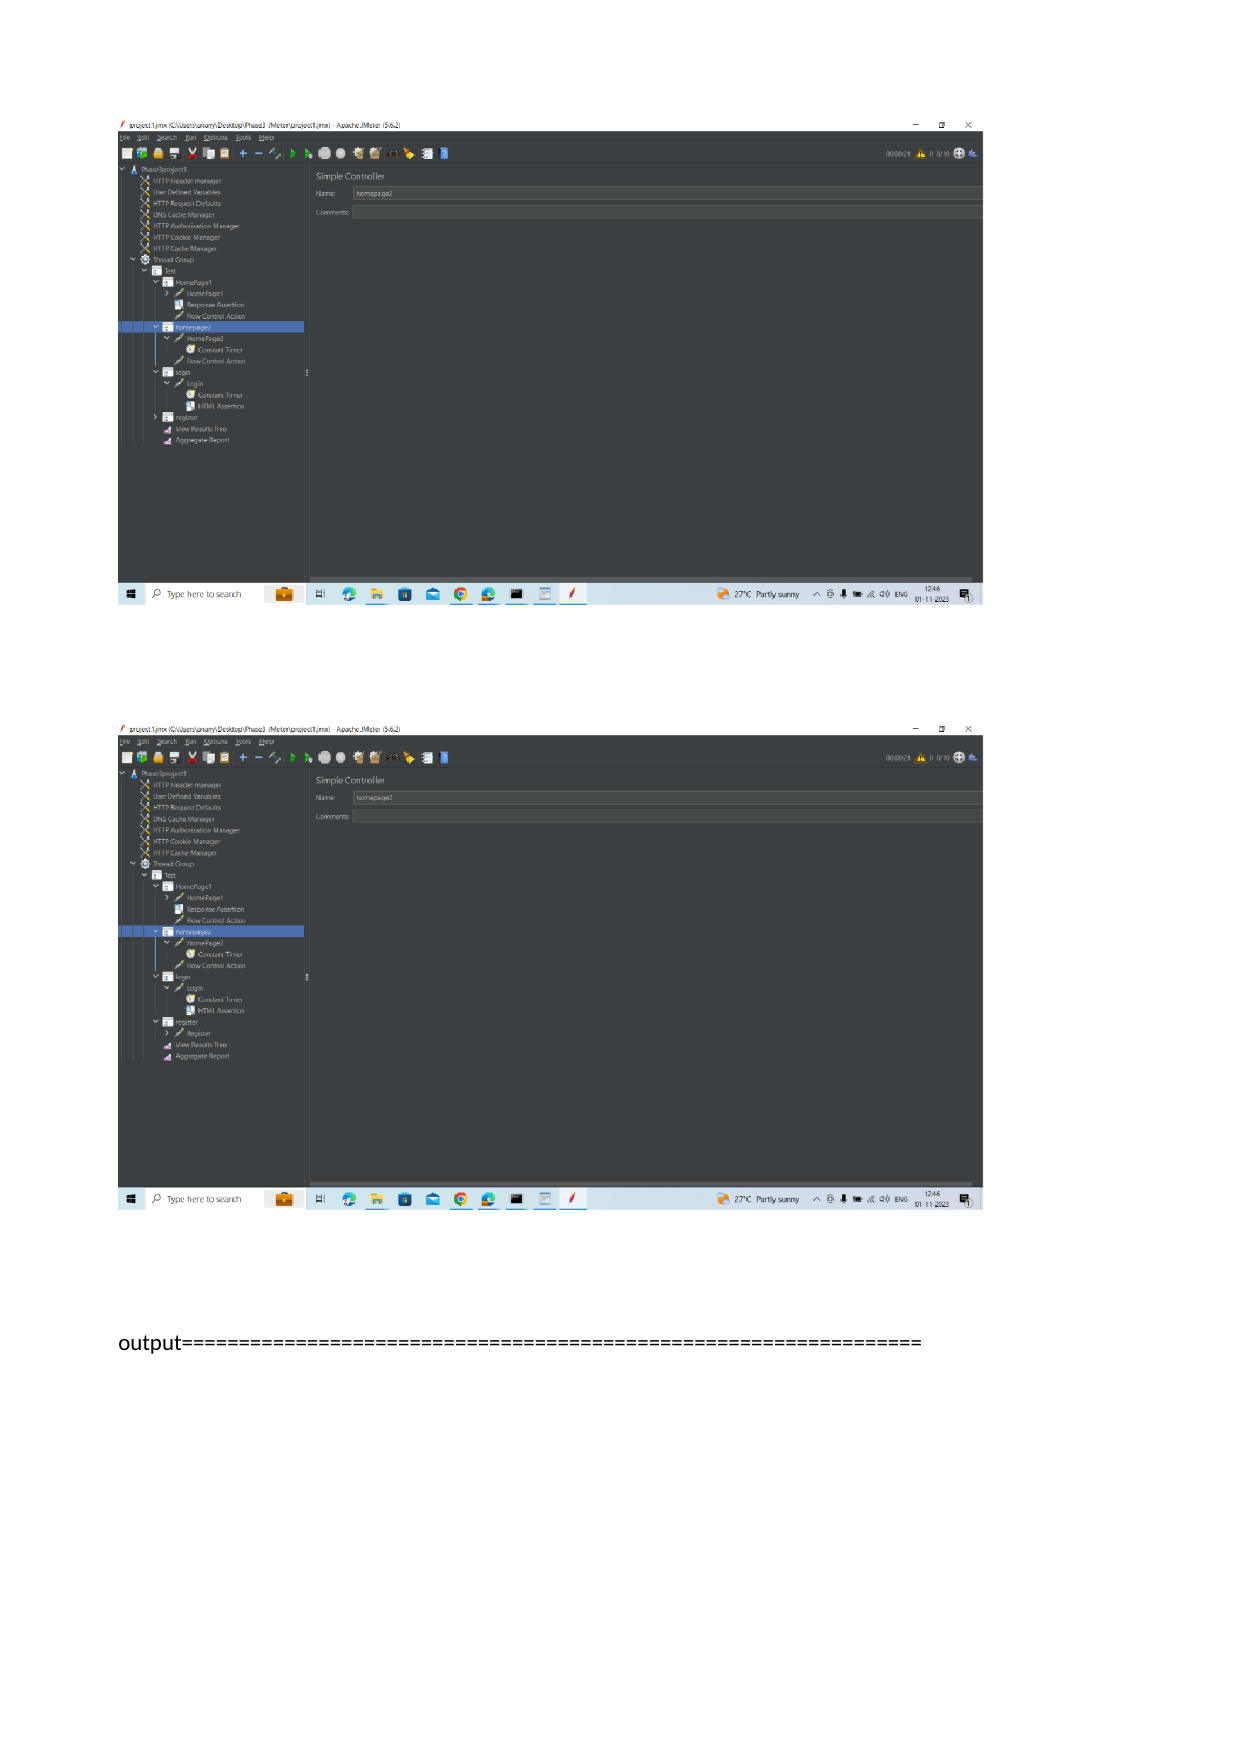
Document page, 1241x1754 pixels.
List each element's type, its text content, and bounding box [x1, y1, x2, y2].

text output================================================================= [118, 1328, 1122, 1356]
